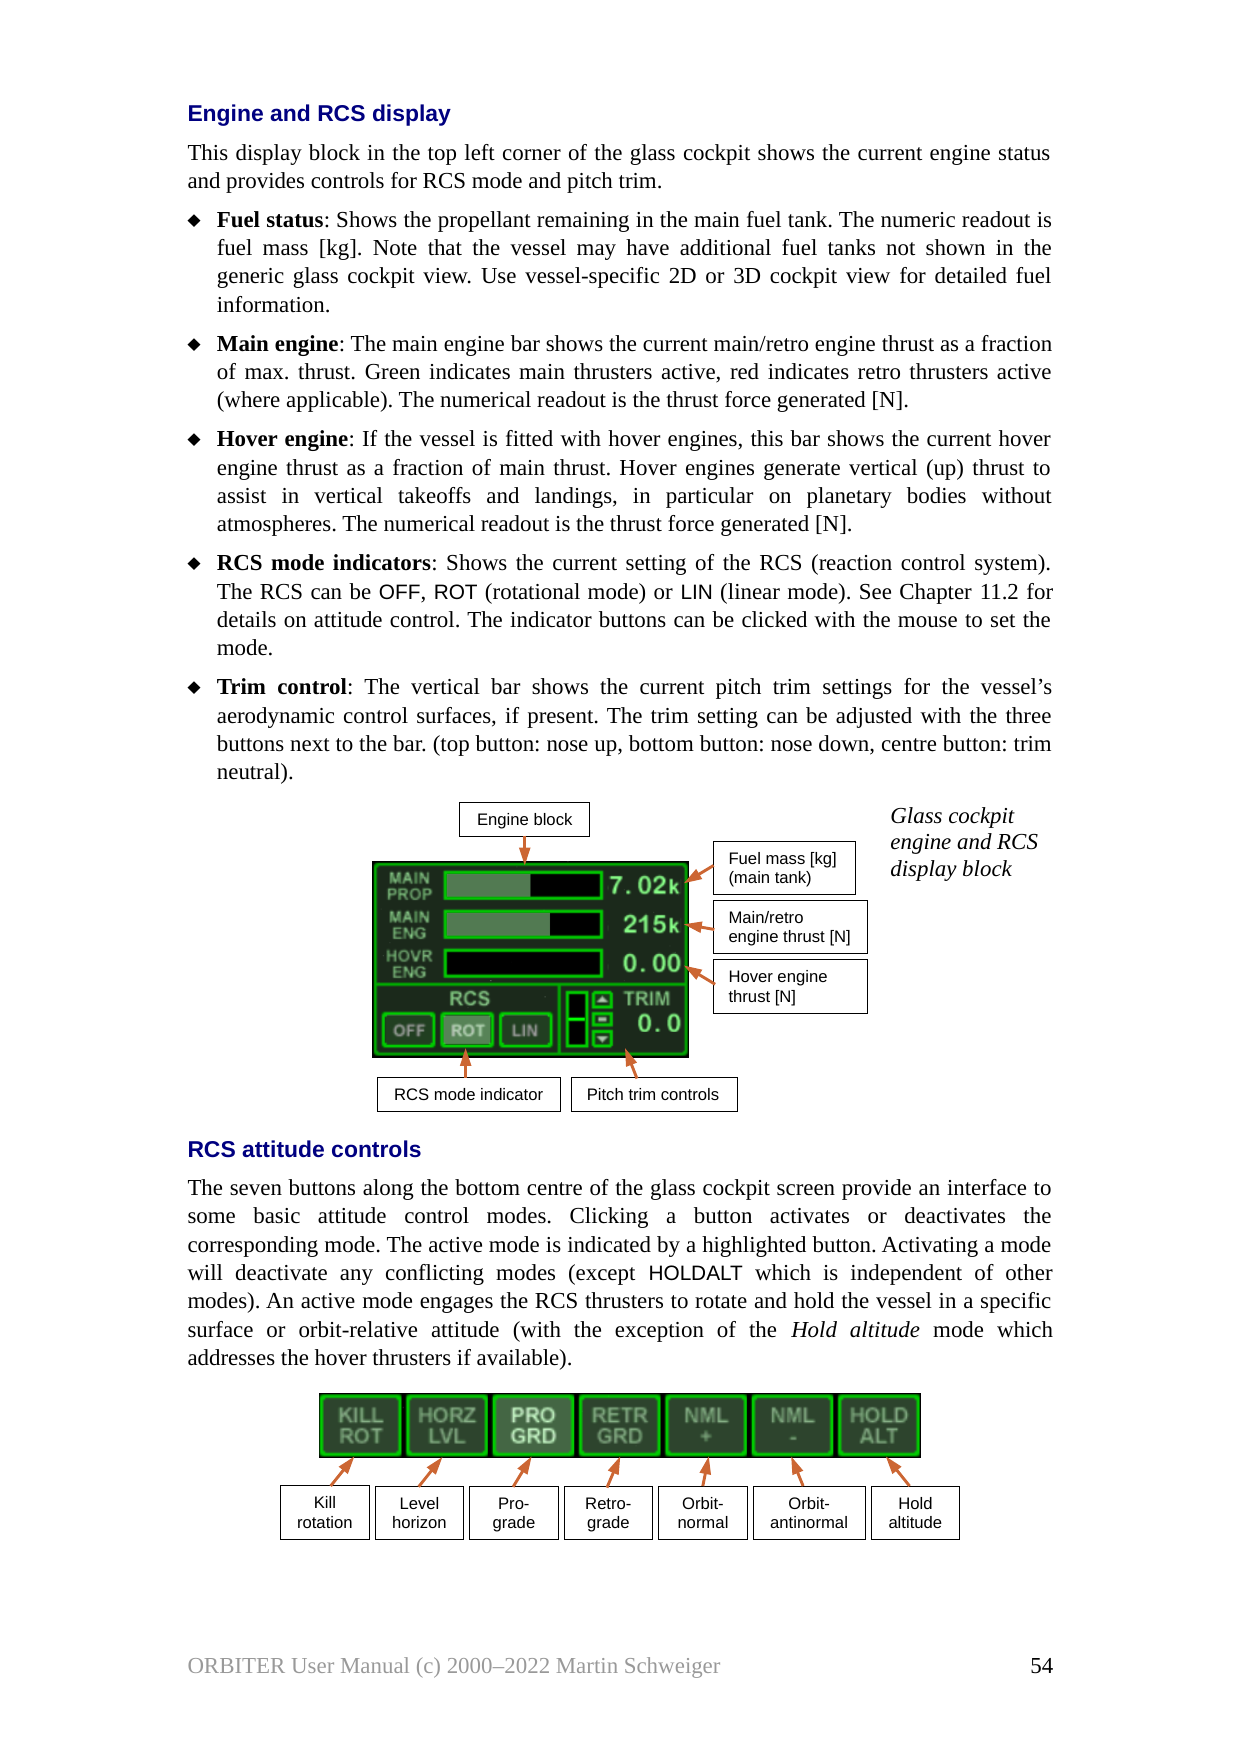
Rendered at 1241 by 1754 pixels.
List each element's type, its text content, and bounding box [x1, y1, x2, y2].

picture [319, 1393, 921, 1458]
subtitle RCS attitude controls [187, 805, 1053, 1162]
text This display block in the top left corner of the glass cockpit shows the current engine status and provides controls for RCS mode and pitch trim. [187, 137, 1053, 194]
list RCS mode indicators: Shows the current setting of the RCS (reaction control system). The RCS can be OFF, ROT (rotational mode) or LIN (linear mode). See Chapter 11.2 for details on attitude control. The indicator buttons can be clicked with the mouse to set the mode. [187, 548, 1053, 662]
picture [372, 861, 689, 1058]
list Trim control: The vertical bar shows the current pitch trim settings for the vessel’s aerodynamic control surfaces, if present. The trim setting can be adjusted with the three buttons next to the bar. (top button: nose up, bottom button: nose down, centre button: trim neutral). [187, 672, 1053, 786]
text The seven buttons along the bottom centre of the glass cockpit screen provide an interface to some basic attitude control modes. Clicking a button activates or deactivates the corresponding mode. The active mode is indicated by a highlighted button. Activating a mode will deactivate any conflicting modes (except HOLDALT which is independent of other modes). An active mode engages the RCS thrusters to rotate and hold the vessel in a specific surface or orbit-relative attitude (with the exception of the Hold altitude mode which addresses the hover thrusters if available). [187, 1173, 1053, 1371]
list Fuel status: Shows the propellant remaining in the main fuel tank. The numeric readout is fuel mass [kg]. Note that the vessel may have additional fuel tanks not shown in the generic glass cockpit view. Use vessel-specific 2D or 3D cockpit view for detailed fuel information. [187, 205, 1053, 318]
subtitle Engine and RCS display [187, 100, 1053, 127]
list Hover engine: If the vessel is fitted with hover engines, this bar shows the current hover engine thrust as a fraction of main thrust. Hover engines generate vertical (up) thrust to assist in vertical takeoffs and landings, in particular on planetary bodies without atmospheres. The numerical readout is the thrust force generated [N]. [187, 424, 1053, 538]
list Main engine: The main engine bar shows the current main/retro engine thrust as a fraction of max. thrust. Green indicates main thrusters active, red indicates retro thrusters active (where applicable). The numerical readout is the thrust force generated [N]. [187, 329, 1053, 414]
